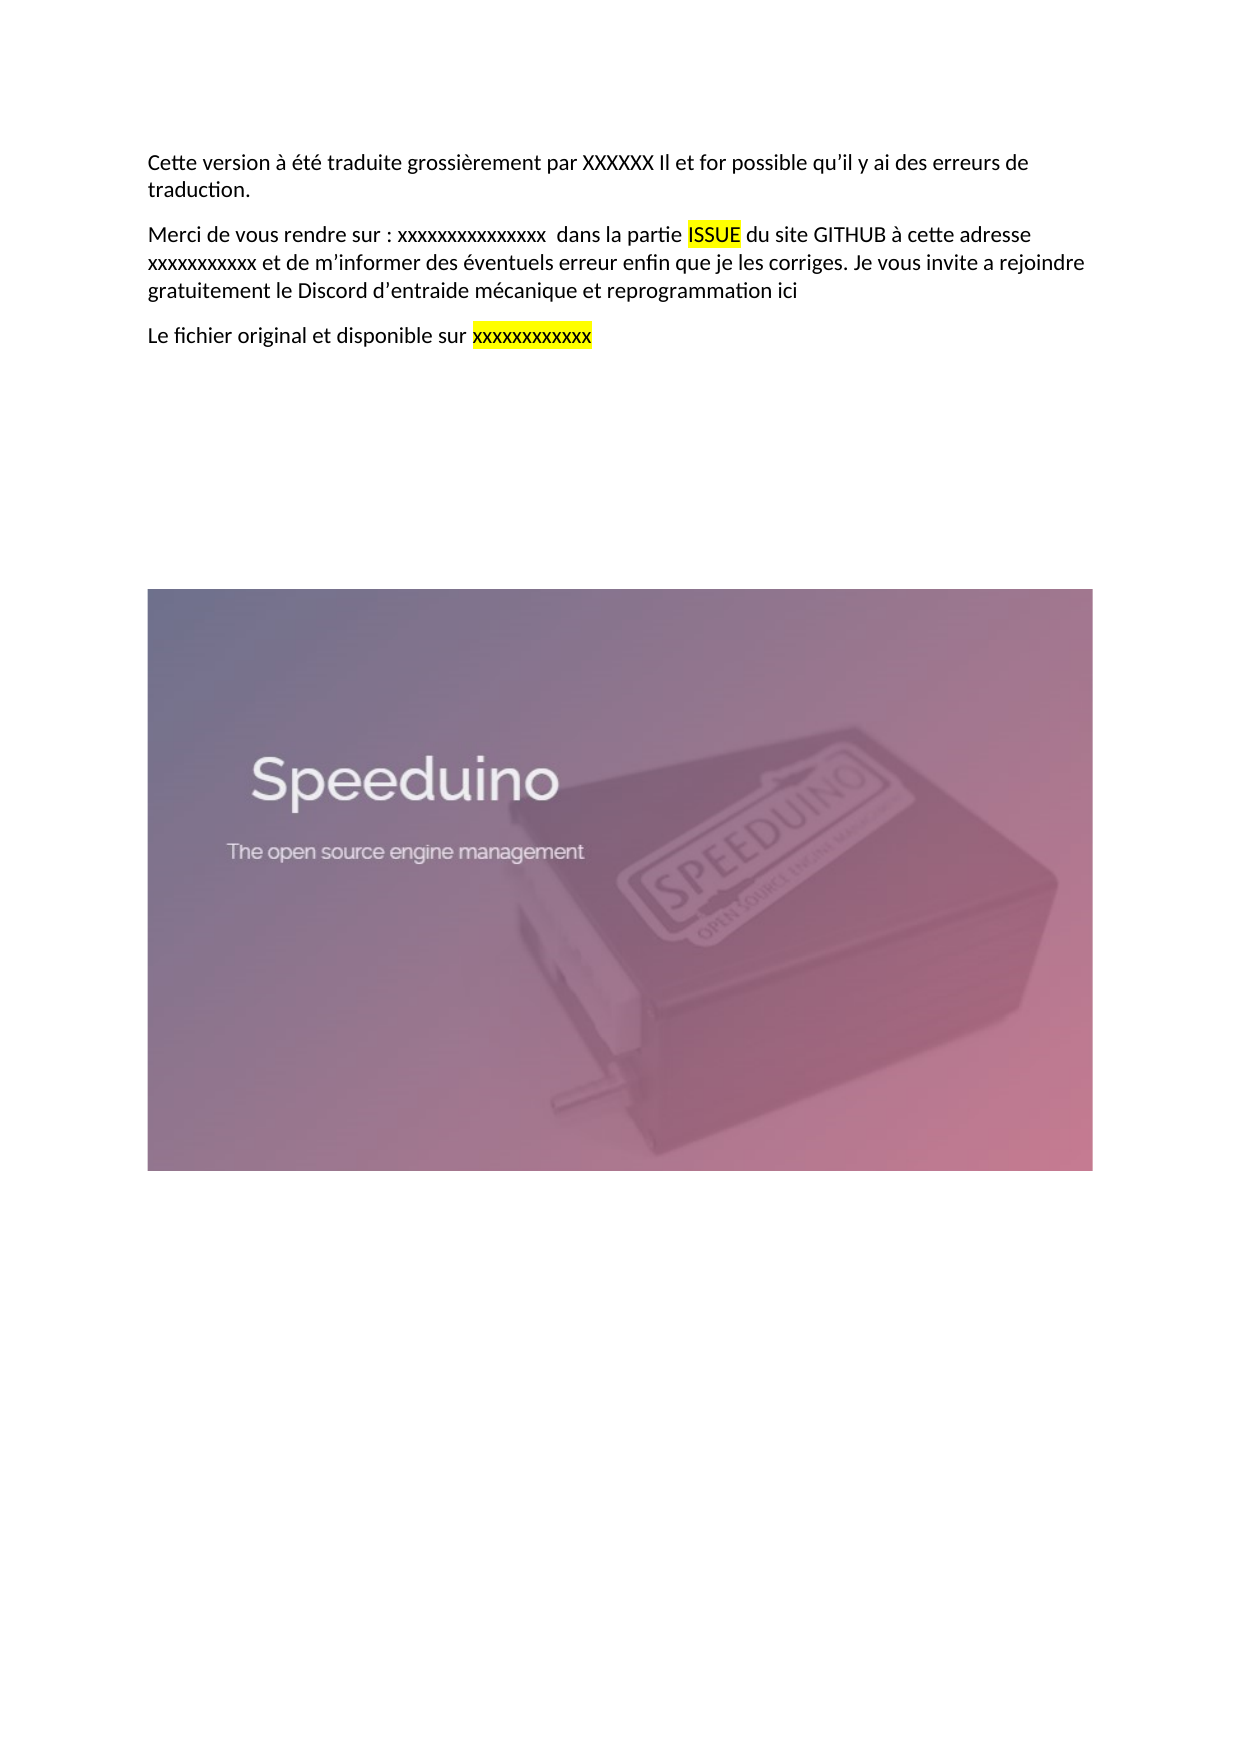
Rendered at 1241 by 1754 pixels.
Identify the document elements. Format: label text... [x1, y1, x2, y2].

text Le fichier original et disponible sur xxxxxxxxxxxx [148, 321, 1093, 349]
text Cette version à été traduite grossièrement par XXXXXX Il et for possible qu’il y ai des erreurs de traduction. [148, 148, 1093, 204]
text Merci de vous rendre sur : xxxxxxxxxxxxxxx dans la partie ISSUE du site GITHUB à cette adresse xxxxxxxxxxx et de m’informer des éventuels erreur enfin que je les corriges. Je vous invite a rejoindre gratuitement le Discord d’entraide mécanique et reprogrammation ici [148, 220, 1093, 304]
